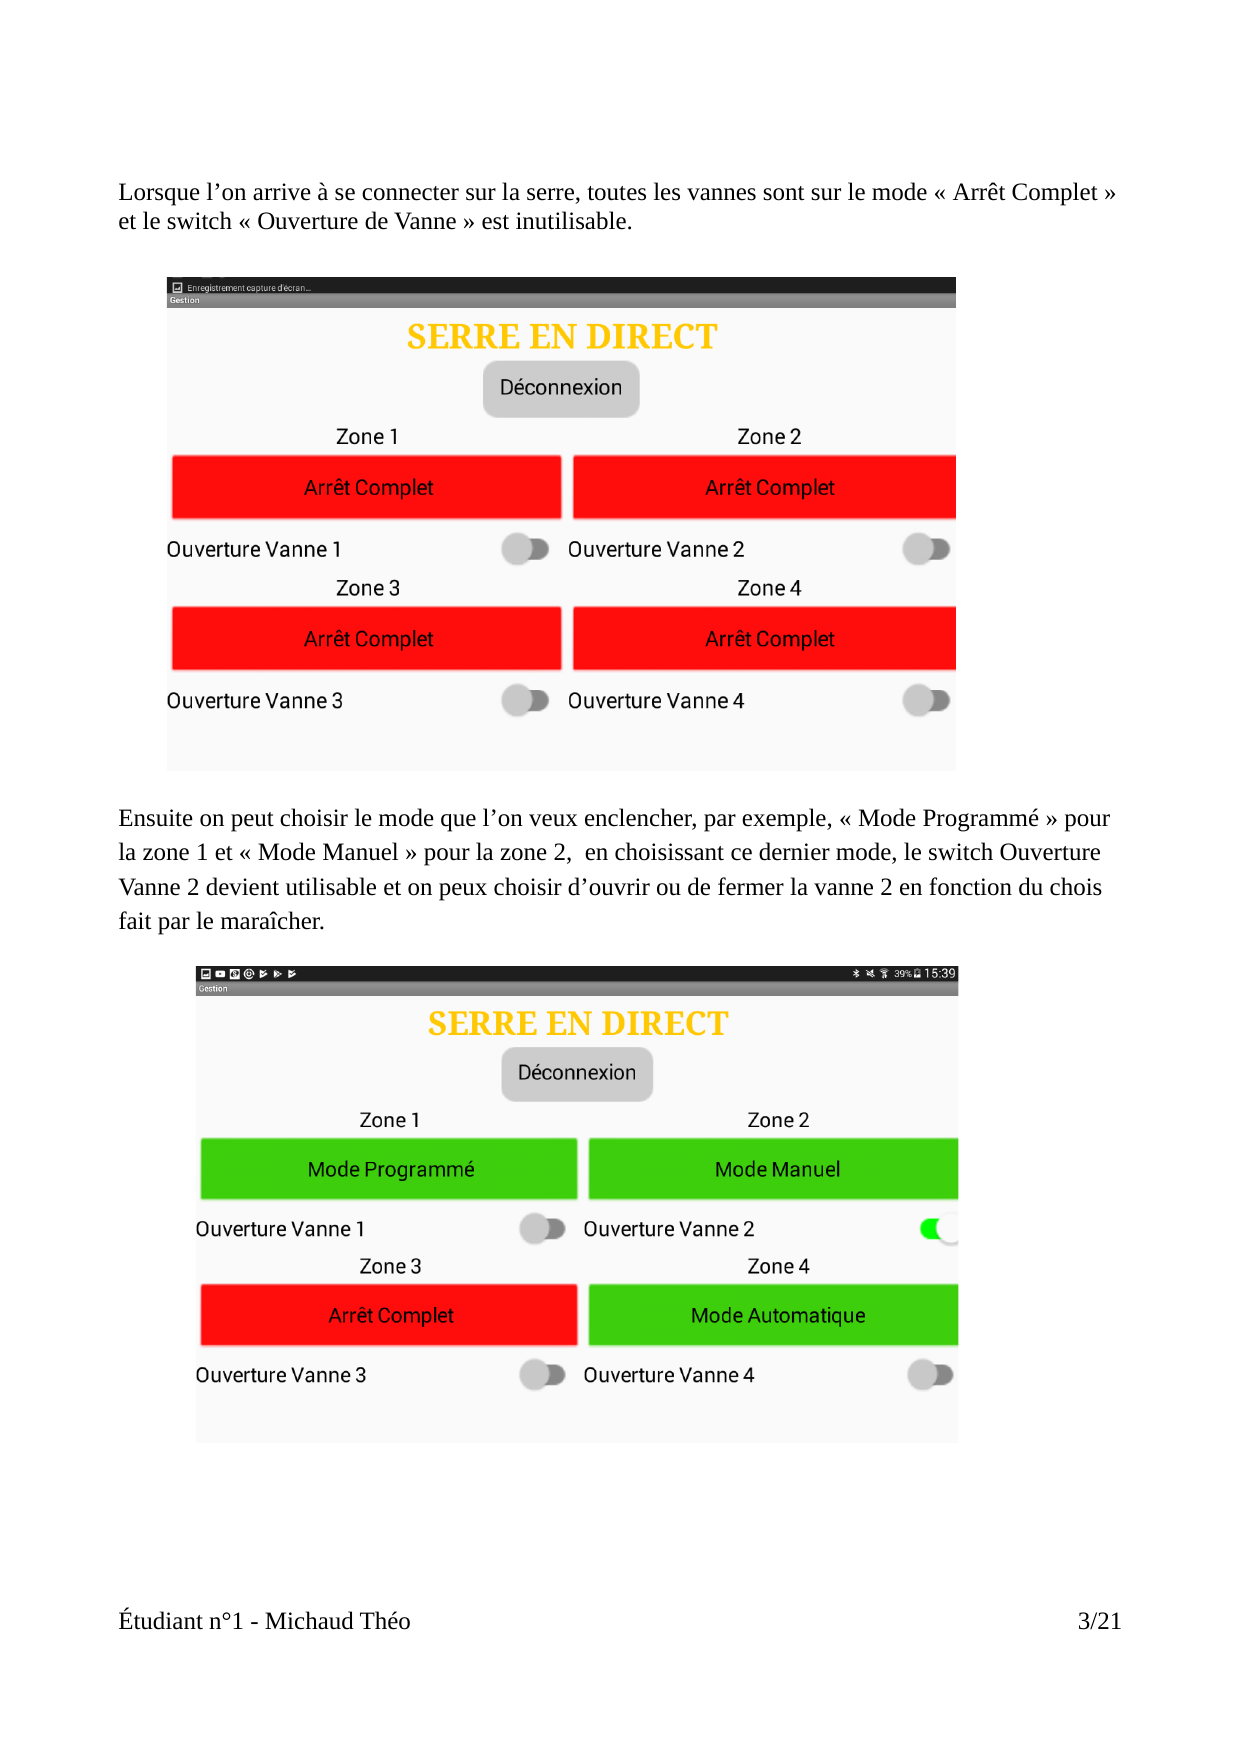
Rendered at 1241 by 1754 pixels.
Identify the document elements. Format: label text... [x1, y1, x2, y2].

picture [166, 277, 956, 771]
text et le switch « Ouverture de Vanne » est inutilisable. [118, 206, 1122, 234]
picture [195, 966, 959, 1443]
text Lorsque l’on arrive à se connecter sur la serre, toutes les vannes sont sur le mode « Arrêt Complet » [118, 177, 1122, 206]
text Ensuite on peut choisir le mode que l’on veux enclencher, par exemple, « Mode Programmé » pour la zone 1 et « Mode Manuel » pour la zone 2, en choisissant ce dernier mode, le switch Ouverture Vanne 2 devient utilisable et on peux choisir d’ouvrir ou de fermer la vanne 2 en fonction du chois fait par le maraîcher. [118, 803, 1122, 935]
